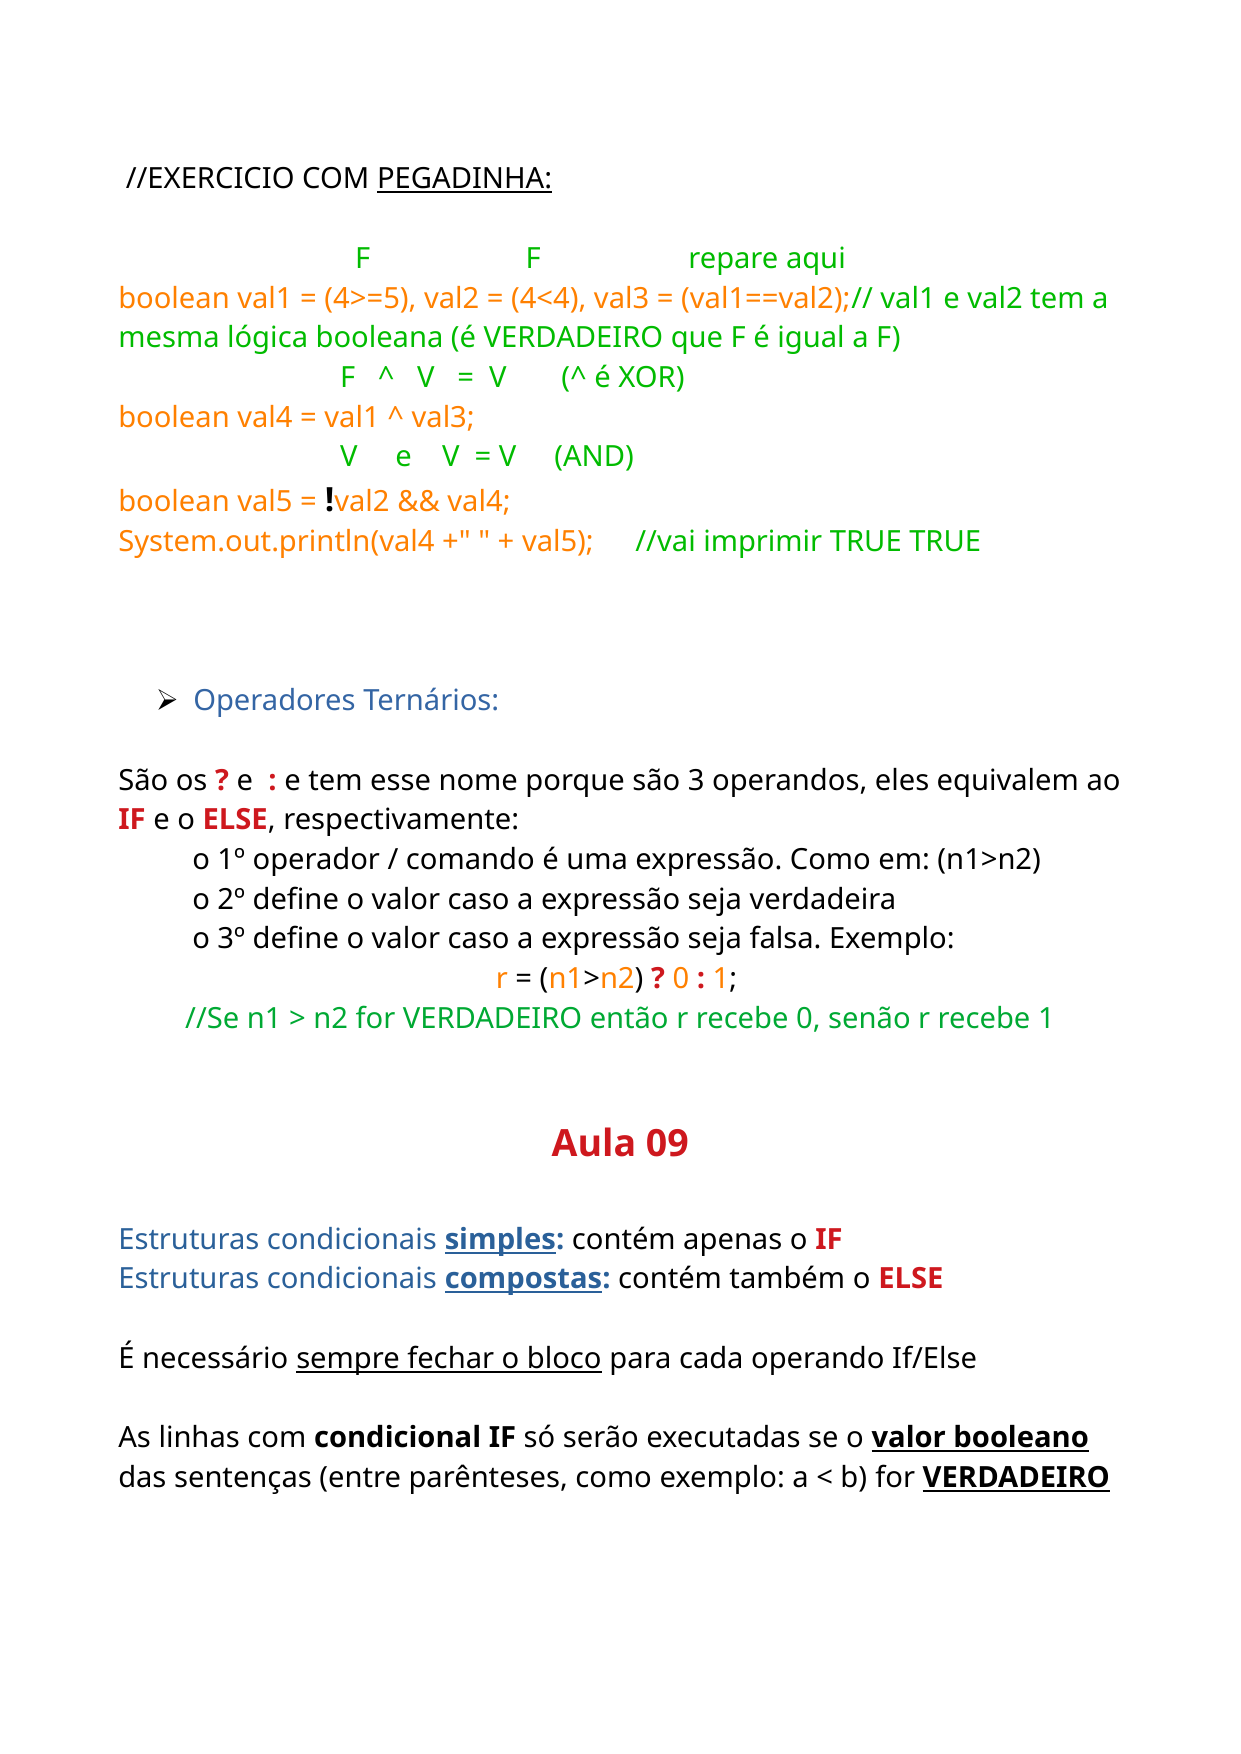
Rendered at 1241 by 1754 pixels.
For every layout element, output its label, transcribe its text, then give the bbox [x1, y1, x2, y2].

text São os ? e : e tem esse nome porque são 3 operandos, eles equivalem ao IF e o ELSE, respectivamente: [118, 759, 1122, 838]
text Estruturas condicionais compostas: contém também o ELSE [118, 1258, 1122, 1297]
text o 2º define o valor caso a expressão seja verdadeira [118, 878, 1122, 918]
text //Se n1 > n2 for VERDADEIRO então r recebe 0, senão r recebe 1 [118, 997, 1122, 1037]
text É necessário sempre fechar o bloco para cada operando If/Else [118, 1337, 1122, 1377]
text boolean val4 = val1 ^ val3; [118, 396, 1122, 436]
text F ^ V = V (^ é XOR) [118, 356, 1122, 396]
text boolean val1 = (4>=5), val2 = (4<4), val3 = (val1==val2);// val1 e val2 tem a mesma lógica booleana (é VERDADEIRO que F é igual a F) [118, 277, 1122, 356]
text Estruturas condicionais simples: contém apenas o IF [118, 1218, 1122, 1258]
text F F repare aqui [118, 237, 1122, 277]
text V e V = V (AND) [118, 436, 1122, 475]
text o 1º operador / comando é uma expressão. Como em: (n1>n2) [118, 838, 1122, 878]
list Operadores Ternários: [156, 679, 1122, 719]
text boolean val5 = !val2 && val4; [118, 475, 1122, 521]
text As linhas com condicional IF só serão executadas se o valor booleano das sentenças (entre parênteses, como exemplo: a < b) for VERDADEIRO [118, 1417, 1122, 1496]
text r = (n1>n2) ? 0 : 1; [118, 957, 1122, 997]
text o 3º define o valor caso a expressão seja falsa. Exemplo: [118, 918, 1122, 957]
text //EXERCICIO COM PEGADINHA: [118, 158, 1122, 237]
text Aula 09 [118, 1116, 1122, 1167]
text System.out.println(val4 +" " + val5); //vai imprimir TRUE TRUE [118, 521, 1122, 560]
